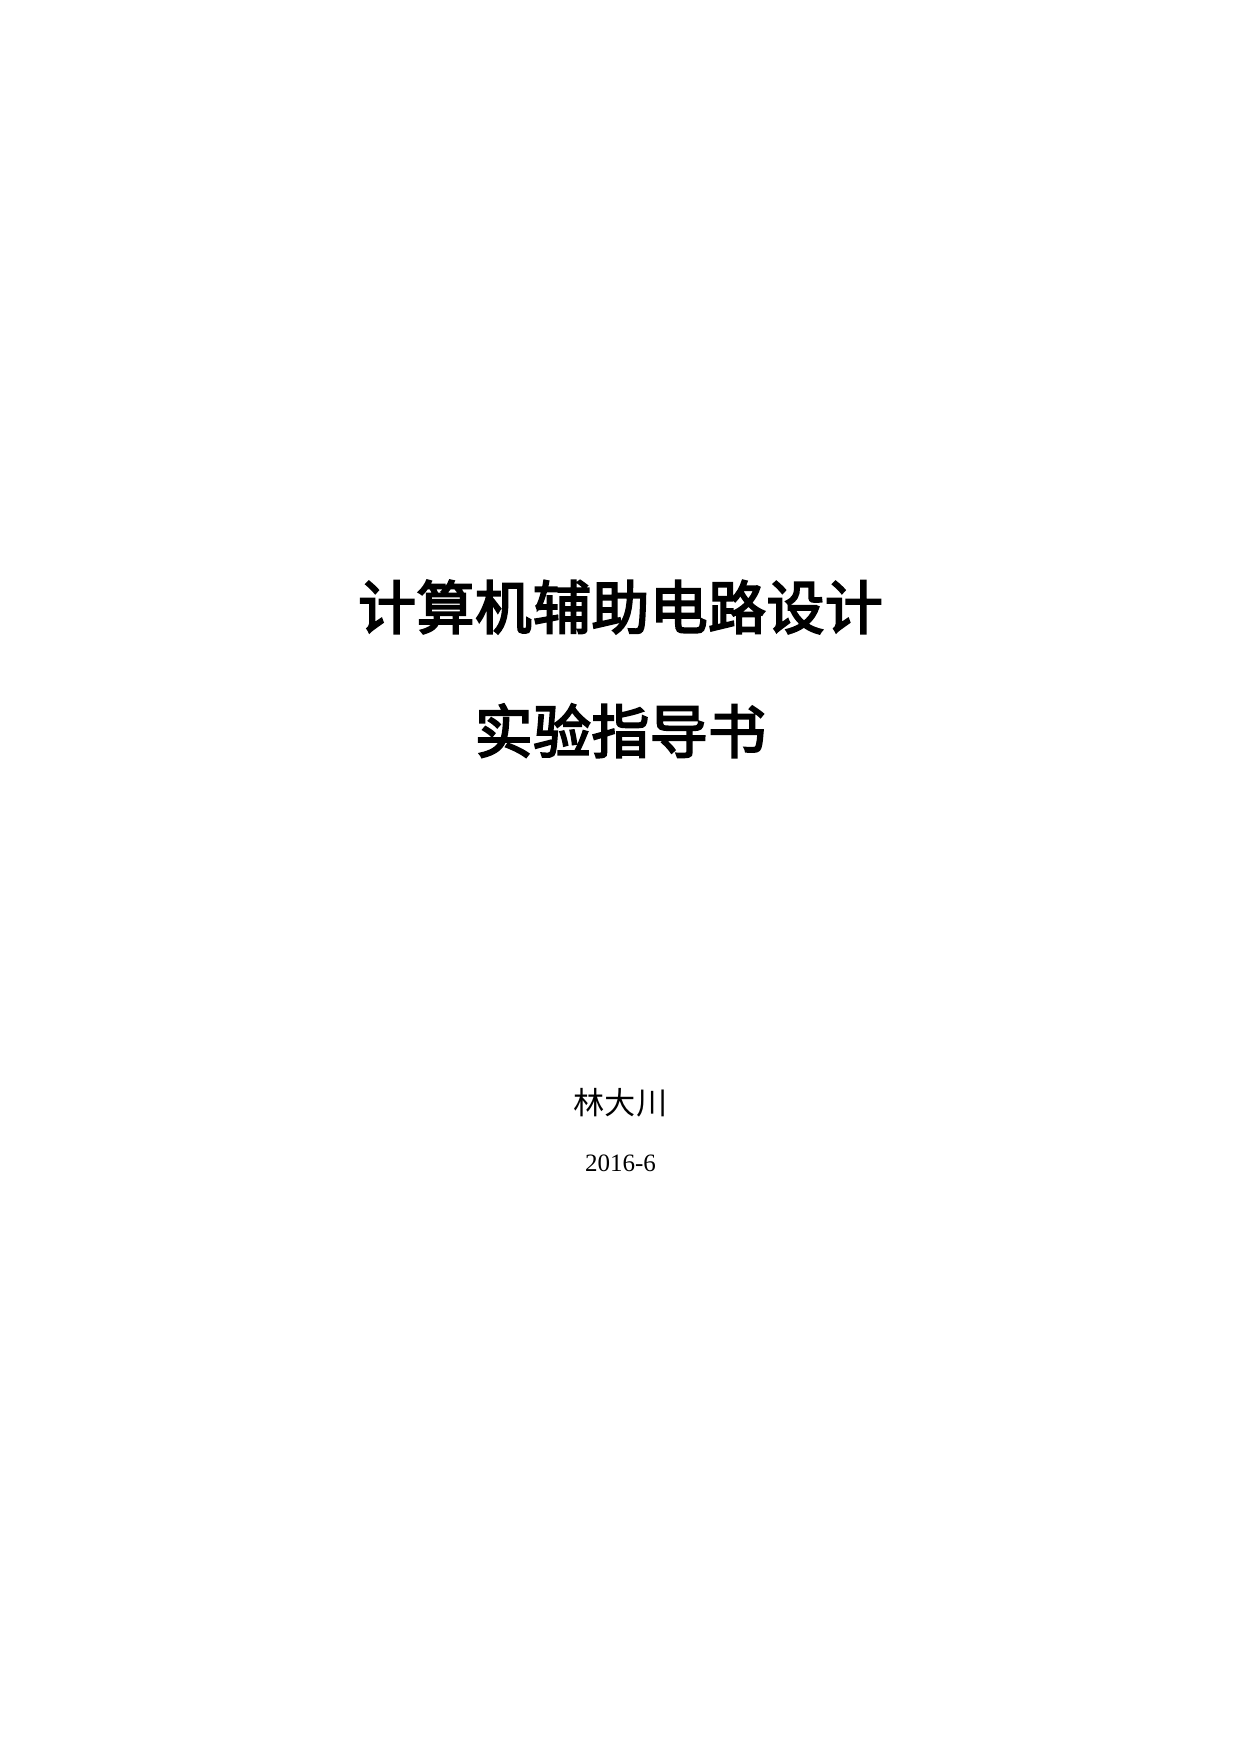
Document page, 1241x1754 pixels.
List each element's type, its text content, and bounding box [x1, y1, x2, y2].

title 计算机辅助电路设计 [118, 561, 1122, 648]
title 实验指导书 [118, 685, 1122, 772]
text 2016-6 [118, 1148, 1122, 1177]
text 林大川 [118, 1078, 1122, 1125]
